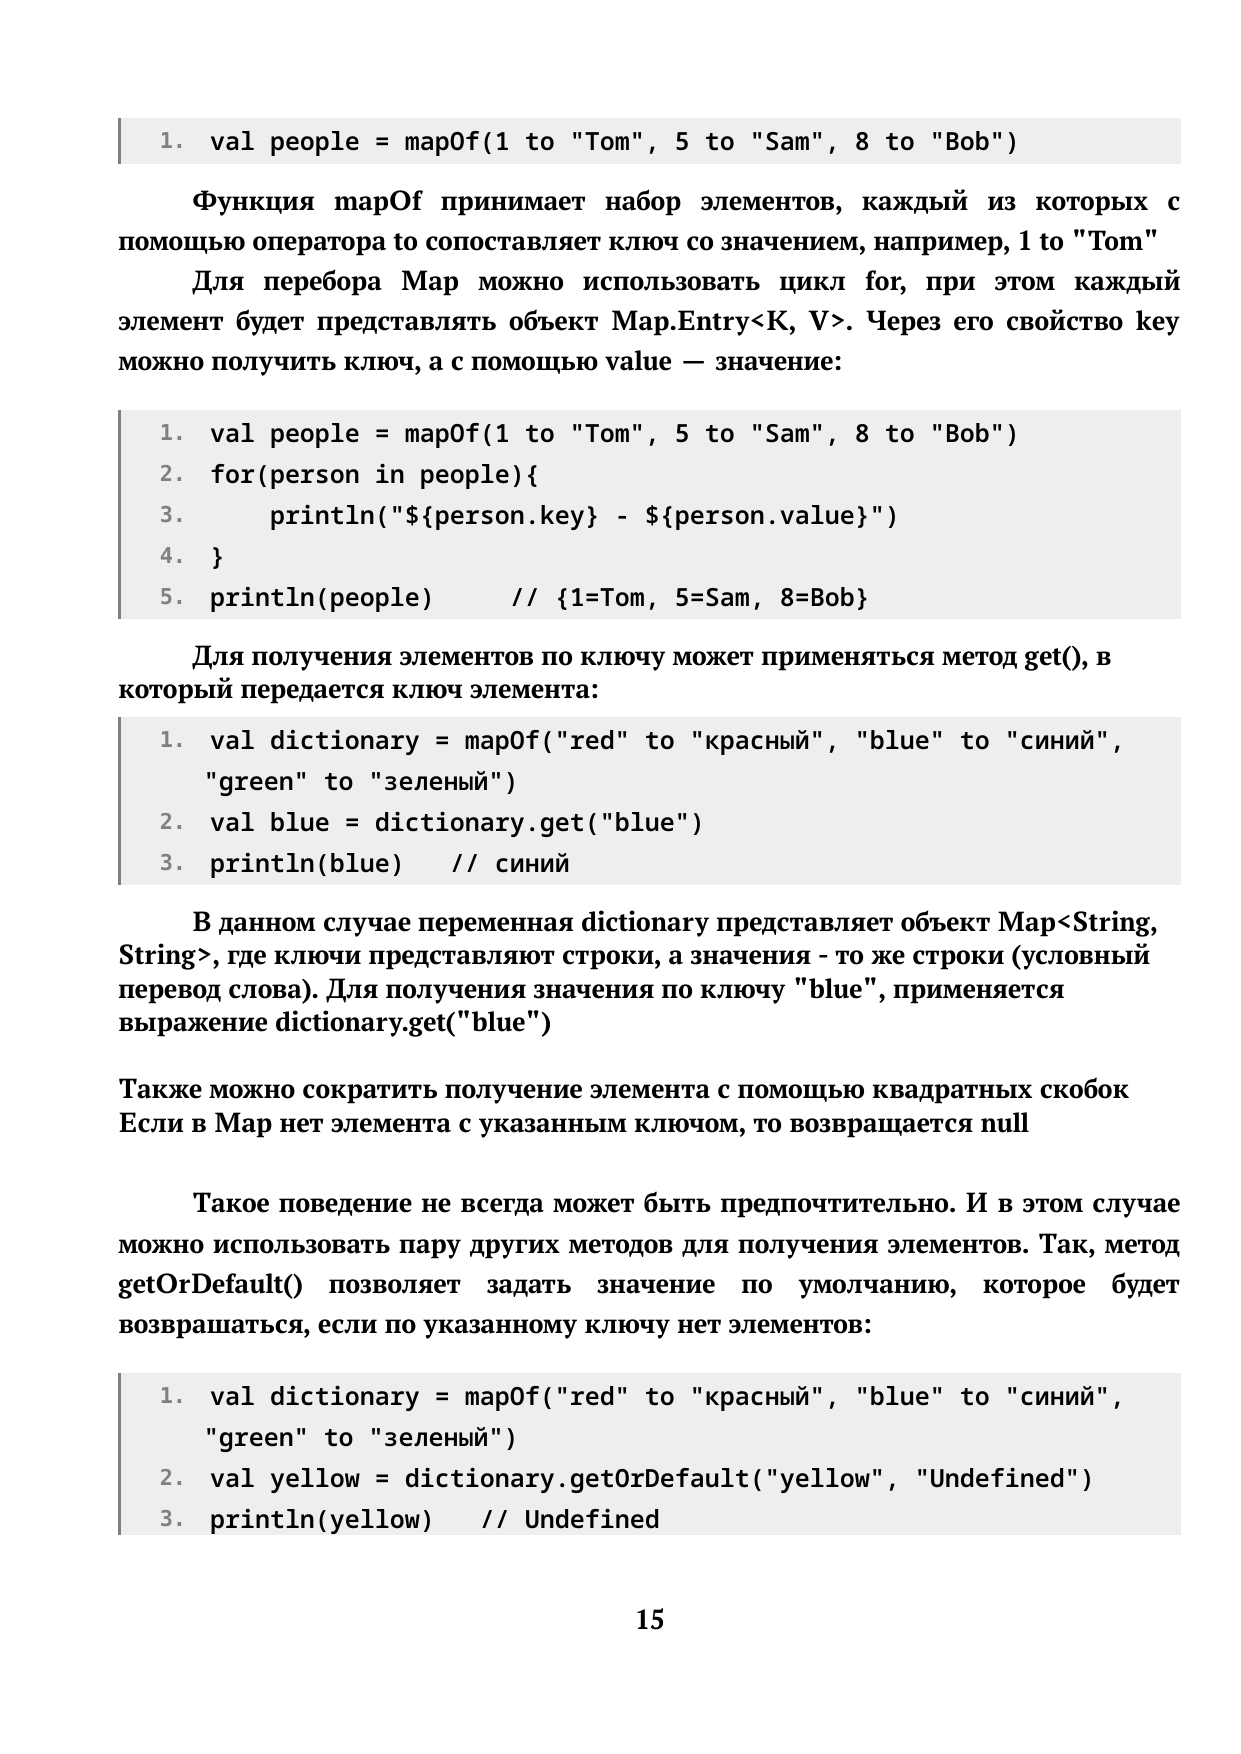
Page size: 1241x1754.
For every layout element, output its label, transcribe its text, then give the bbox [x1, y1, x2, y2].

text В данном случае переменная dictionary представляет объект Map<String, String>, где ключи представляют строки, а значения - то же строки (условный перевод слова). Для получения значения по ключу "blue", применяется выражение dictionary.get("blue") [118, 904, 1181, 1038]
text Также можно сократить получение элемента с помощью квадратных скобок [118, 1072, 1181, 1105]
text Для получения элементов по ключу может применяться метод get(), в который передается ключ элемента: [118, 638, 1181, 705]
list } [121, 533, 1181, 573]
text Для перебора Map можно использовать цикл for, при этом каждый элемент будет представлять объект Map.Entry<K, V>. Через его свойство key можно получить ключ, а с помощью value — значение: [118, 263, 1181, 377]
text Такое поведение не всегда может быть предпочтительно. И в этом случае можно использовать пару других методов для получения элементов. Так, метод getOrDefault() позволяет задать значение по умолчанию, которое будет возврашаться, если по указанному ключу нет элементов: [118, 1186, 1181, 1340]
list println(blue) // синий [121, 839, 1181, 885]
list val dictionary = mapOf("red" to "красный", "blue" to "синий", "green" to "зеленый") [121, 717, 1181, 798]
list val people = mapOf(1 to "Tom", 5 to "Sam", 8 to "Bob") [121, 118, 1181, 164]
text Функция mapOf принимает набор элементов, каждый из которых с помощью оператора to сопоставляет ключ со значением, например, 1 to "Tom" [118, 183, 1181, 256]
list val people = mapOf(1 to "Tom", 5 to "Sam", 8 to "Bob") [121, 410, 1181, 450]
list println(people) // {1=Tom, 5=Sam, 8=Bob} [121, 573, 1181, 619]
list println("${person.key} - ${person.value}") [121, 492, 1181, 532]
list val yellow = dictionary.getOrDefault("yellow", "Undefined") [121, 1454, 1181, 1494]
text Если в Map нет элемента с указанным ключом, то возвращается null [118, 1105, 1181, 1139]
list val dictionary = mapOf("red" to "красный", "blue" to "синий", "green" to "зеленый") [121, 1373, 1181, 1454]
list val blue = dictionary.get("blue") [121, 798, 1181, 838]
list for(person in people){ [121, 451, 1181, 491]
list println(yellow) // Undefined [121, 1495, 1181, 1535]
